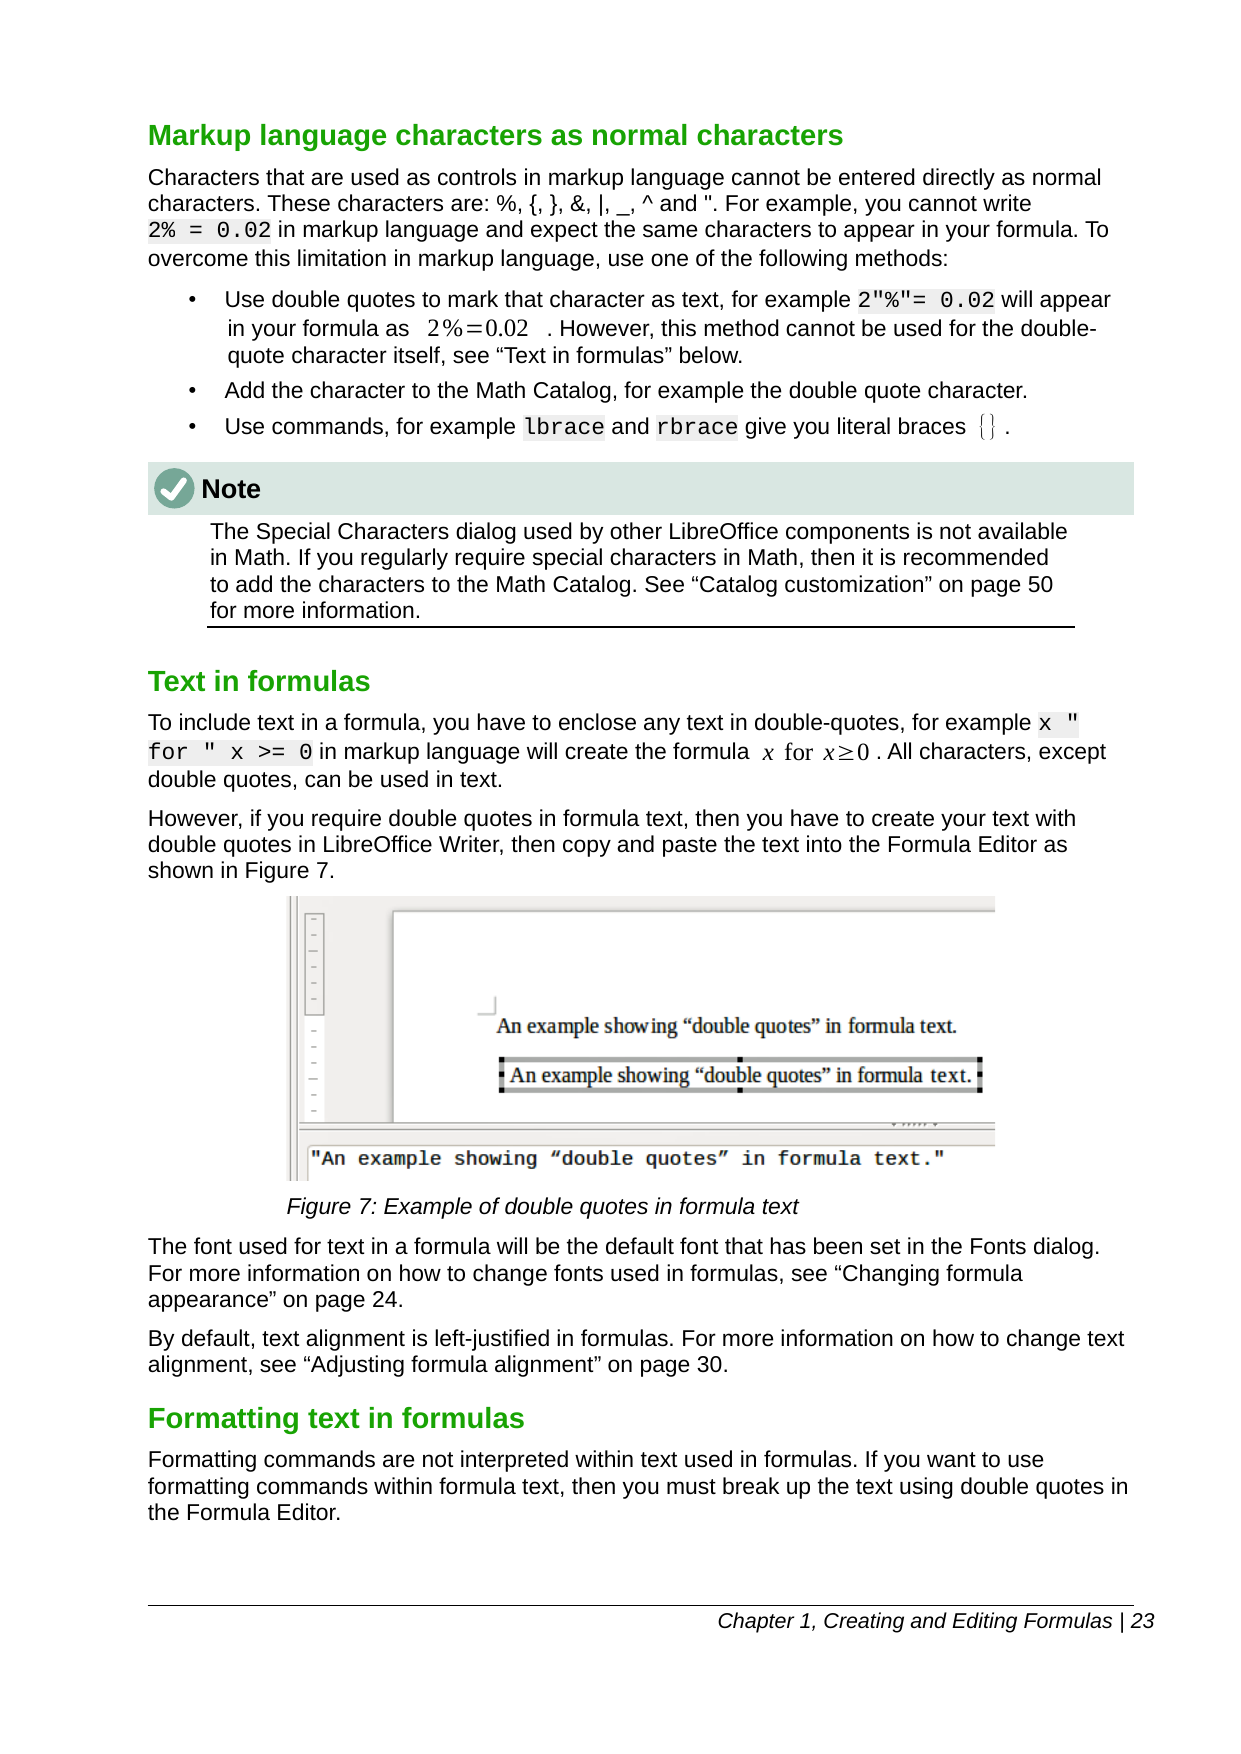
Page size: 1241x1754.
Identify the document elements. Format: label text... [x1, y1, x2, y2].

text Characters that are used as controls in markup language cannot be entered directly as normal characters. These characters are: %, {, }, &, |, _, ^ and ". For example, you cannot write 2% = 0.02 in markup language and expect the same characters to appear in your formula. To overcome this limitation in markup language, use one of the following methods: [148, 163, 1134, 271]
text The Special Characters dialog used by other LibreOffice components is not available in Math. If you regularly require special characters in Math, then it is recommended to add the characters to the Math Catalog. See “Catalog customization” on page 51 for more information. [207, 515, 1075, 626]
text To include text in a formula, you have to enclose any text in double-quotes, for example x " for " x >= 0 in markup language will create the formula . All characters, except double quotes, can be used in text. [148, 709, 1134, 792]
subtitle Text in formulas [148, 664, 1134, 697]
subtitle Formatting text in formulas [148, 1401, 1134, 1434]
list Use double quotes to mark that character as text, for example 2"%"= 0.02 will appear in your formula as. However, this method cannot be used for the double-quote character itself, see “Text in formulas” below. [185, 283, 1134, 368]
text However, if you require double quotes in formula text, then you have to create your text with double quotes in LibreOffice Writer, then copy and paste the text into the Formula Editor as shown in Figure 7. [148, 805, 1134, 884]
list Add the character to the Math Catalog, for example the double quote character. [185, 374, 1134, 404]
text The font used for text in a formula will be the default font that has been set in the Fonts dialog. For more information on how to change fonts used in formulas, see “Changing formula appearance” on page 24. [148, 1233, 1134, 1312]
list Use commands, for example lbrace and rbrace give you literal braces . [185, 410, 1134, 444]
text Formatting commands are not interpreted within text used in formulas. If you want to use formatting commands within formula text, then you must break up the text using double quotes in the Formula Editor. [148, 1446, 1134, 1525]
picture [286, 896, 996, 1181]
subtitle Markup language characters as normal characters [148, 118, 1134, 152]
text By default, text alignment is left-justified in formulas. For more information on how to change text alignment, see “Adjusting formula alignment” on page 31. [148, 1325, 1134, 1377]
subtitle Note [148, 462, 1134, 515]
text Figure 7: Example of double quotes in formula text [286, 1193, 995, 1219]
